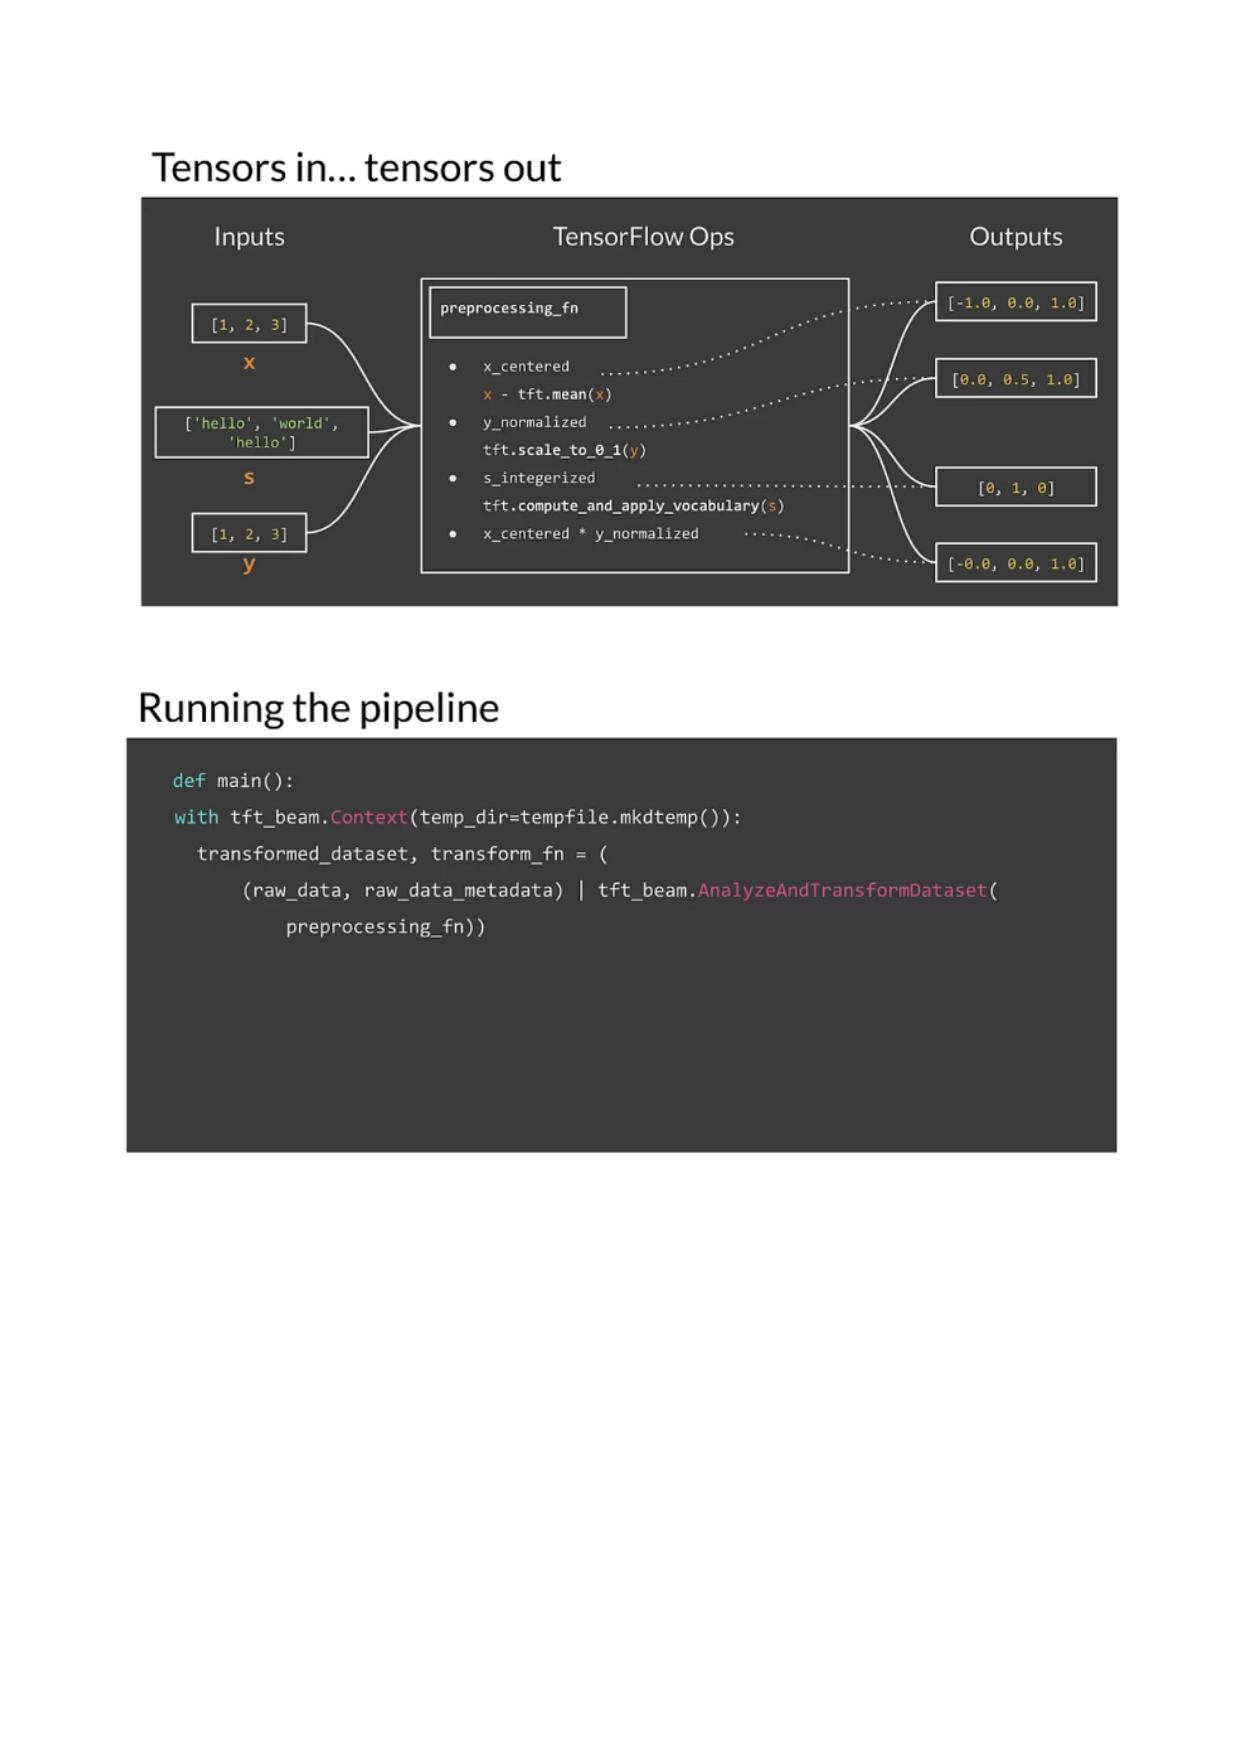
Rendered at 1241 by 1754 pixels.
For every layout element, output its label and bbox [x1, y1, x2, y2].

picture [118, 676, 1123, 1159]
picture [124, 132, 1129, 619]
